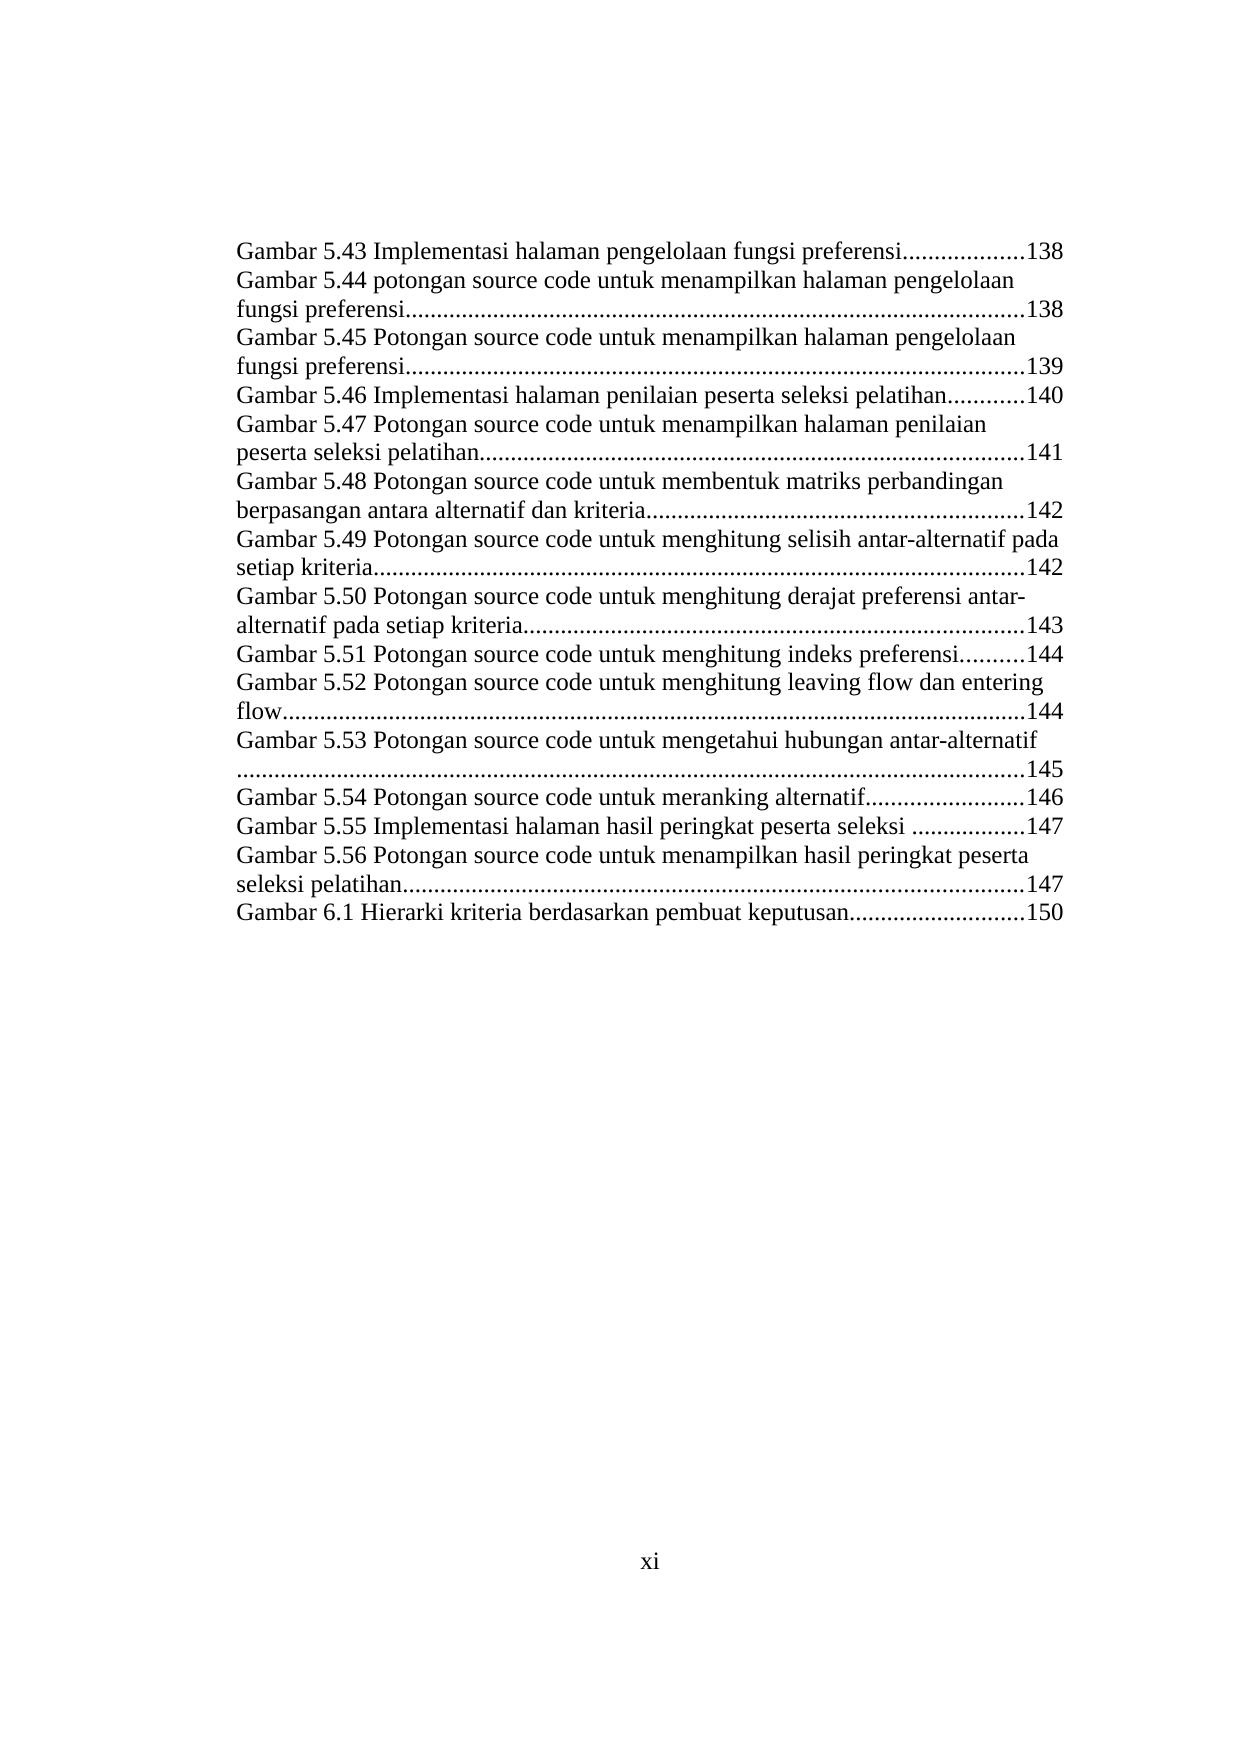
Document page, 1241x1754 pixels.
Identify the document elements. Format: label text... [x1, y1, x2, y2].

text Gambar 5.47 Potongan source code untuk menampilkan halaman penilaian peserta seleksi pelatihan 141 [236, 409, 1063, 466]
text Gambar 5.43 Implementasi halaman pengelolaan fungsi preferensi 138 [236, 236, 1063, 265]
text Gambar 5.50 Potongan source code untuk menghitung derajat preferensi antar-alternatif pada setiap kriteria 143 [236, 581, 1063, 639]
text Gambar 5.46 Implementasi halaman penilaian peserta seleksi pelatihan 140 [236, 380, 1063, 409]
text Gambar 5.45 Potongan source code untuk menampilkan halaman pengelolaan fungsi preferensi 139 [236, 322, 1063, 380]
text Gambar 6.1 Hierarki kriteria berdasarkan pembuat keputusan 150 [236, 897, 1063, 926]
text Gambar 5.48 Potongan source code untuk membentuk matriks perbandingan berpasangan antara alternatif dan kriteria 142 [236, 466, 1063, 524]
text Gambar 5.52 Potongan source code untuk menghitung leaving flow dan entering flow 144 [236, 667, 1063, 725]
text Gambar 5.51 Potongan source code untuk menghitung indeks preferensi 144 [236, 639, 1063, 667]
text Gambar 5.44 potongan source code untuk menampilkan halaman pengelolaan fungsi preferensi 138 [236, 265, 1063, 322]
text Gambar 5.56 Potongan source code untuk menampilkan hasil peringkat peserta seleksi pelatihan 147 [236, 840, 1063, 897]
text Gambar 5.53 Potongan source code untuk mengetahui hubungan antar-alternatif 145 [236, 725, 1063, 782]
text Gambar 5.54 Potongan source code untuk meranking alternatif 146 [236, 782, 1063, 811]
text Gambar 5.55 Implementasi halaman hasil peringkat peserta seleksi 147 [236, 811, 1063, 840]
text Gambar 5.49 Potongan source code untuk menghitung selisih antar-alternatif pada setiap kriteria 142 [236, 524, 1063, 581]
